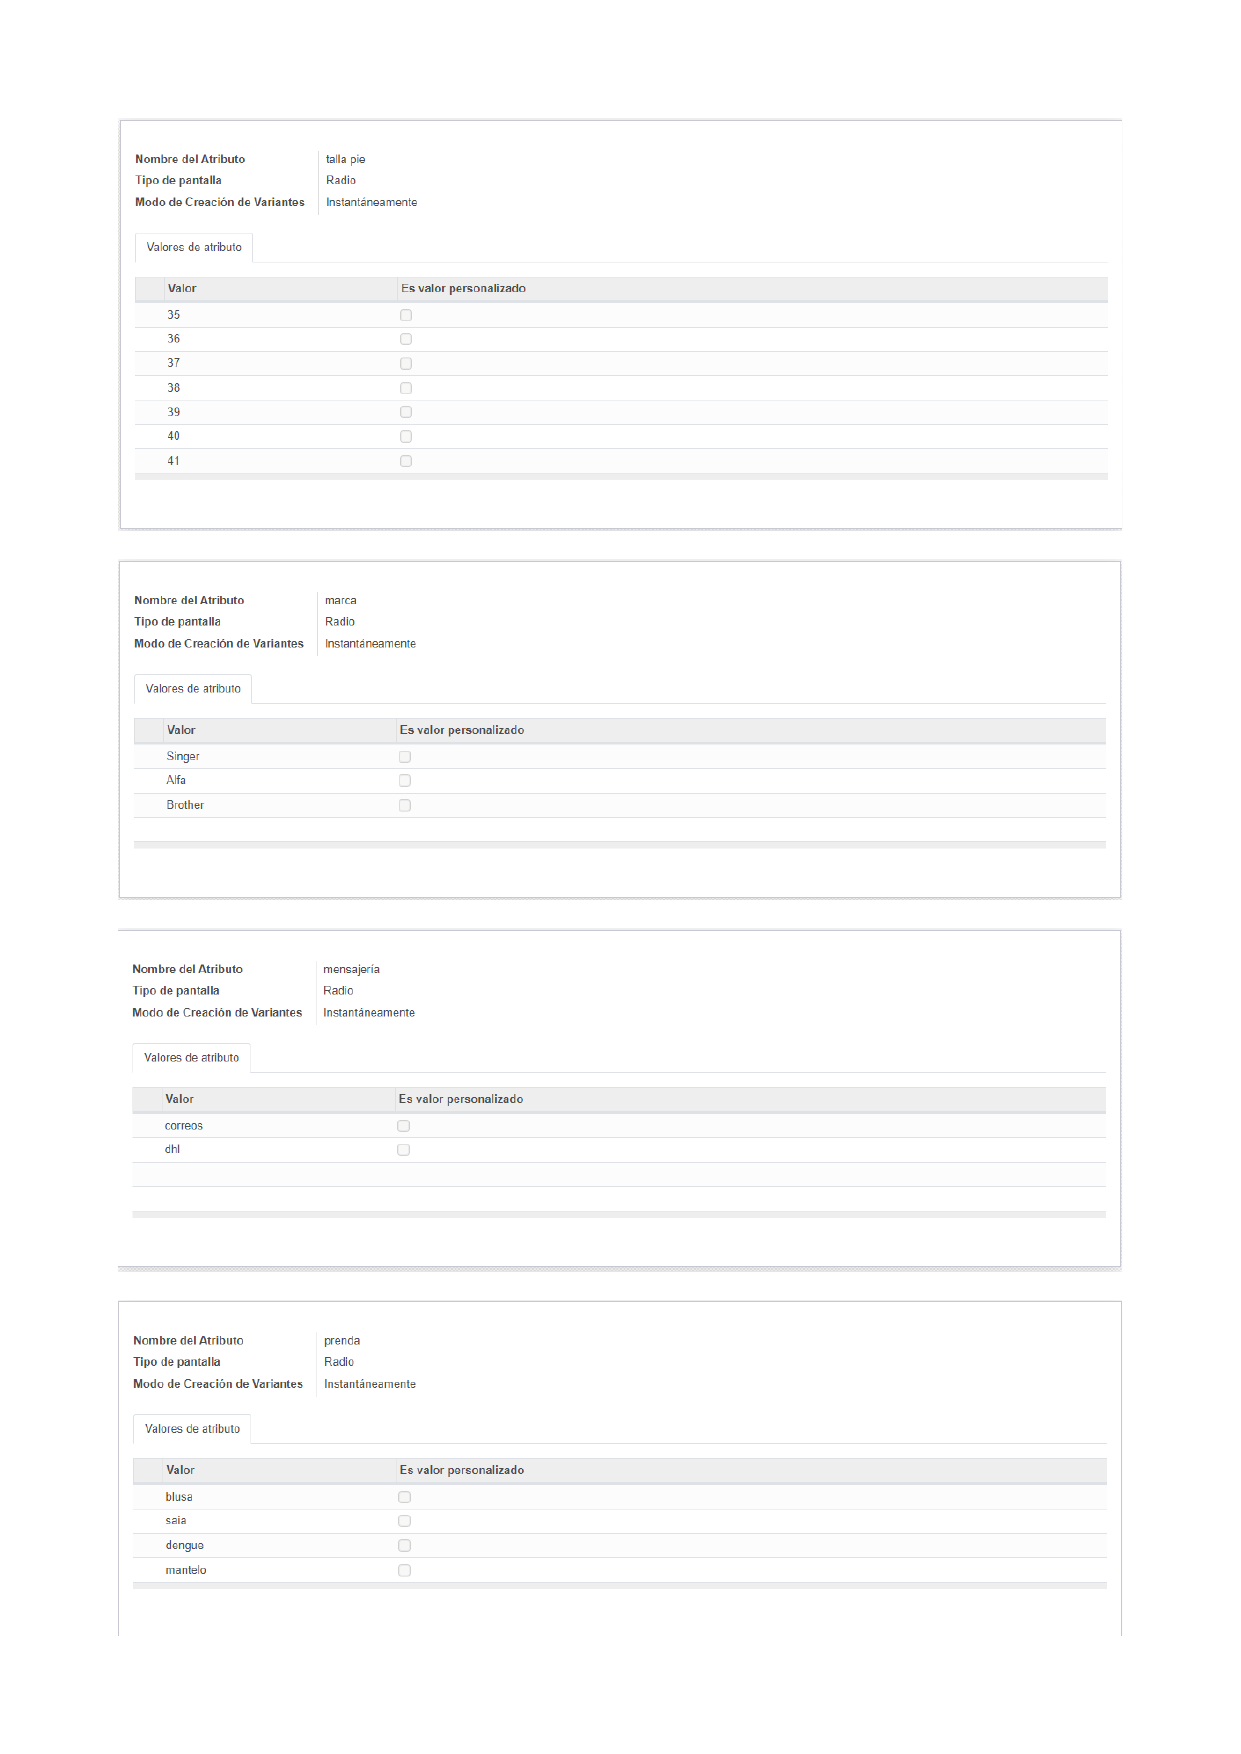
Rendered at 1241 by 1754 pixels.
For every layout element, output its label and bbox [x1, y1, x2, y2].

picture [118, 118, 1123, 531]
picture [118, 559, 1123, 900]
picture [118, 1300, 1123, 1636]
picture [118, 928, 1123, 1272]
